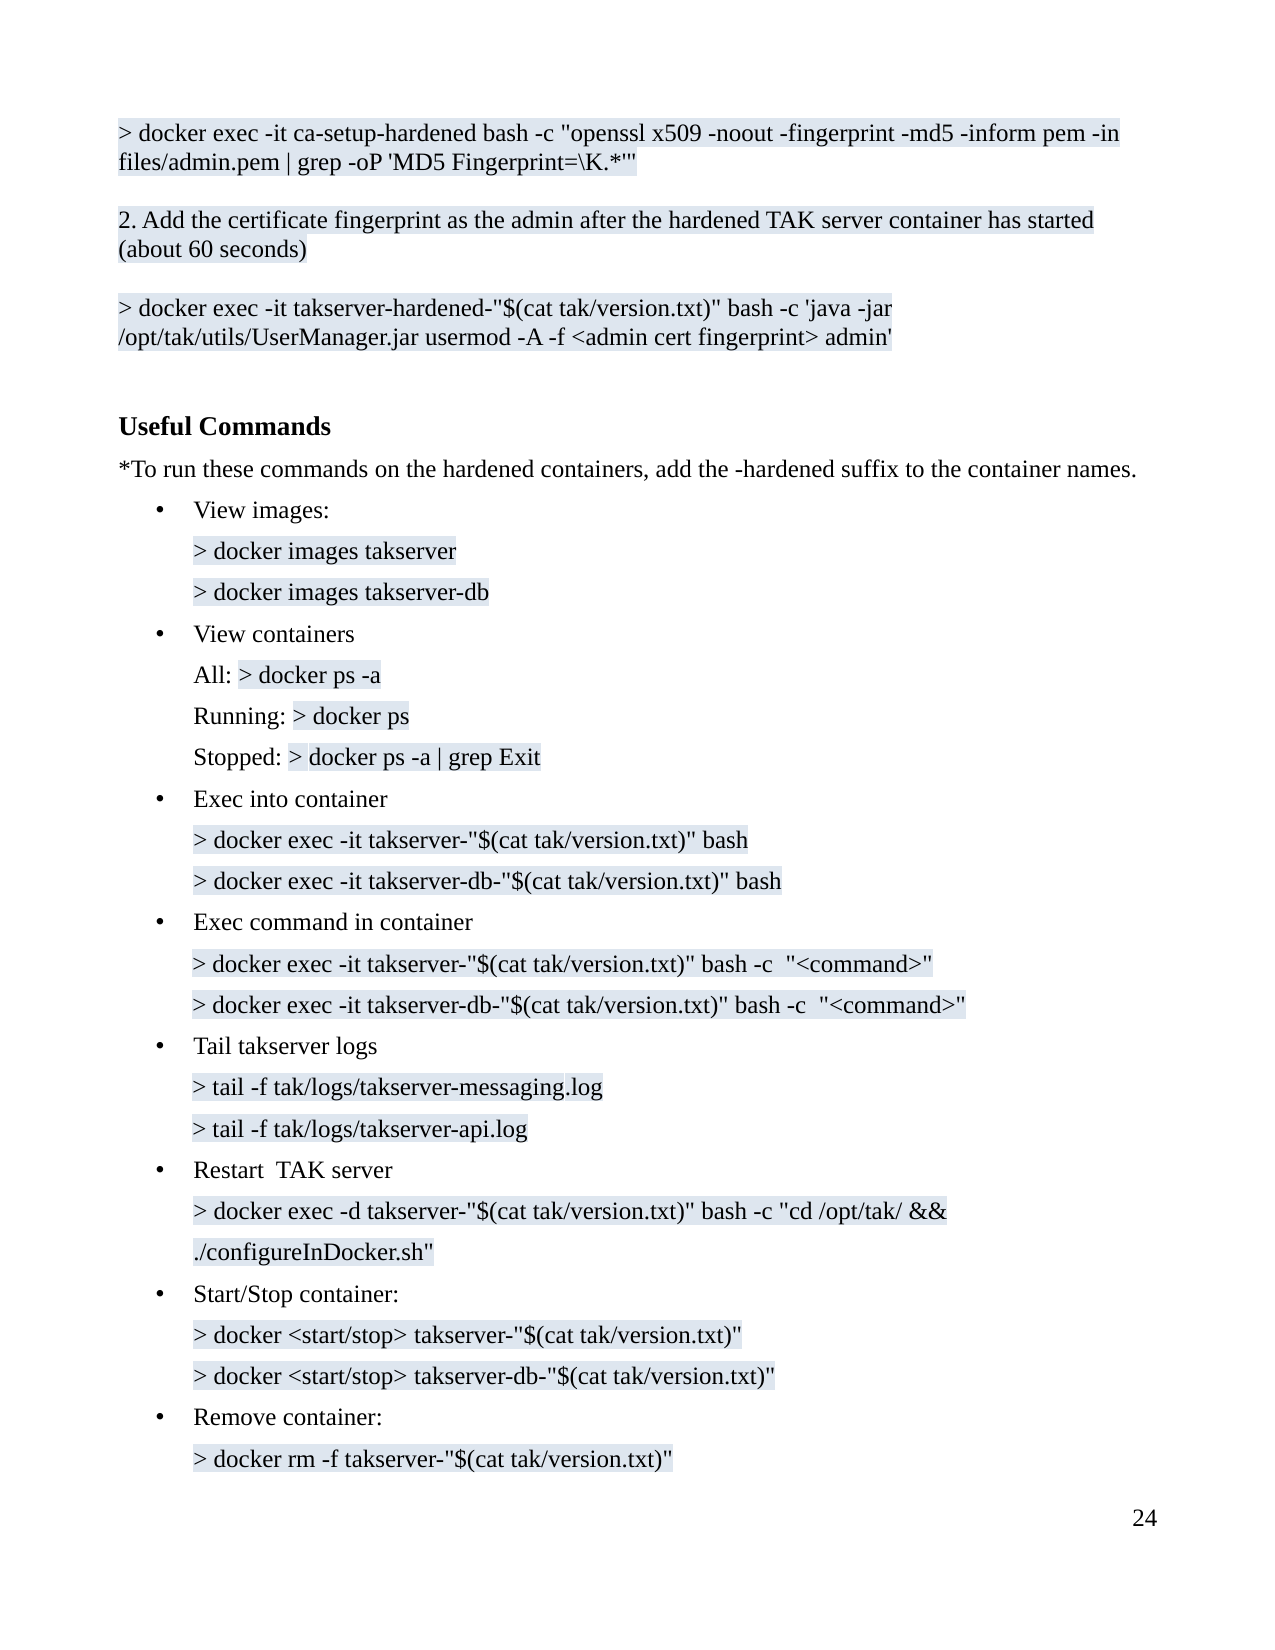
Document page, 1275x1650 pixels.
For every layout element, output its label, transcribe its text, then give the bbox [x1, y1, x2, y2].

list Restart TAK server [156, 1155, 1157, 1184]
list View containers [156, 619, 1157, 647]
text 2. Add the certificate fingerprint as the admin after the hardened TAK server container has started (about 60 seconds) [118, 206, 1157, 263]
text > tail -f tak/logs/takserver-messaging.log [118, 1072, 1157, 1101]
list > docker exec -it takserver-"$(cat tak/version.txt)" bash [156, 825, 1157, 854]
list > docker exec -it takserver-db-"$(cat tak/version.txt)" bash [156, 866, 1157, 895]
text > docker exec -it takserver-"$(cat tak/version.txt)" bash -c "<command>" [118, 949, 1157, 977]
text > docker exec -it ca-setup-hardened bash -c "openssl x509 -noout -fingerprint -md5 -inform pem -in files/admin.pem | grep -oP 'MD5 Fingerprint=\K.*'" [118, 118, 1157, 176]
list Remove container: [156, 1402, 1157, 1431]
list > docker images takserver [156, 536, 1157, 565]
list Tail takserver logs [156, 1031, 1157, 1060]
list Stopped: > docker ps -a | grep Exit [156, 742, 1157, 771]
list ./configureInDocker.sh" [156, 1237, 1157, 1266]
list Exec command in container [156, 907, 1157, 936]
list Running: > docker ps [156, 701, 1157, 730]
list > docker exec -d takserver-"$(cat tak/version.txt)" bash -c "cd /opt/tak/ && [156, 1196, 1157, 1225]
list > docker <start/stop> takserver-db-"$(cat tak/version.txt)" [156, 1361, 1157, 1390]
text Useful Commands [118, 410, 1157, 441]
list Exec into container [156, 784, 1157, 812]
text > docker exec -it takserver-hardened-"$(cat tak/version.txt)" bash -c 'java -jar /opt/tak/utils/UserManager.jar usermod -A -f <admin cert fingerprint> admin' [118, 293, 1157, 351]
text > docker exec -it takserver-db-"$(cat tak/version.txt)" bash -c "<command>" [118, 990, 1157, 1019]
list > docker <start/stop> takserver-"$(cat tak/version.txt)" [156, 1320, 1157, 1349]
list Start/Stop container: [156, 1279, 1157, 1307]
text > tail -f tak/logs/takserver-api.log [118, 1114, 1157, 1142]
text *To run these commands on the hardened containers, add the -hardened suffix to the container names. [118, 454, 1157, 482]
list > docker rm -f takserver-"$(cat tak/version.txt)" [156, 1444, 1157, 1472]
list All: > docker ps -a [156, 660, 1157, 689]
list > docker images takserver-db [156, 577, 1157, 606]
list View images: [156, 495, 1157, 524]
